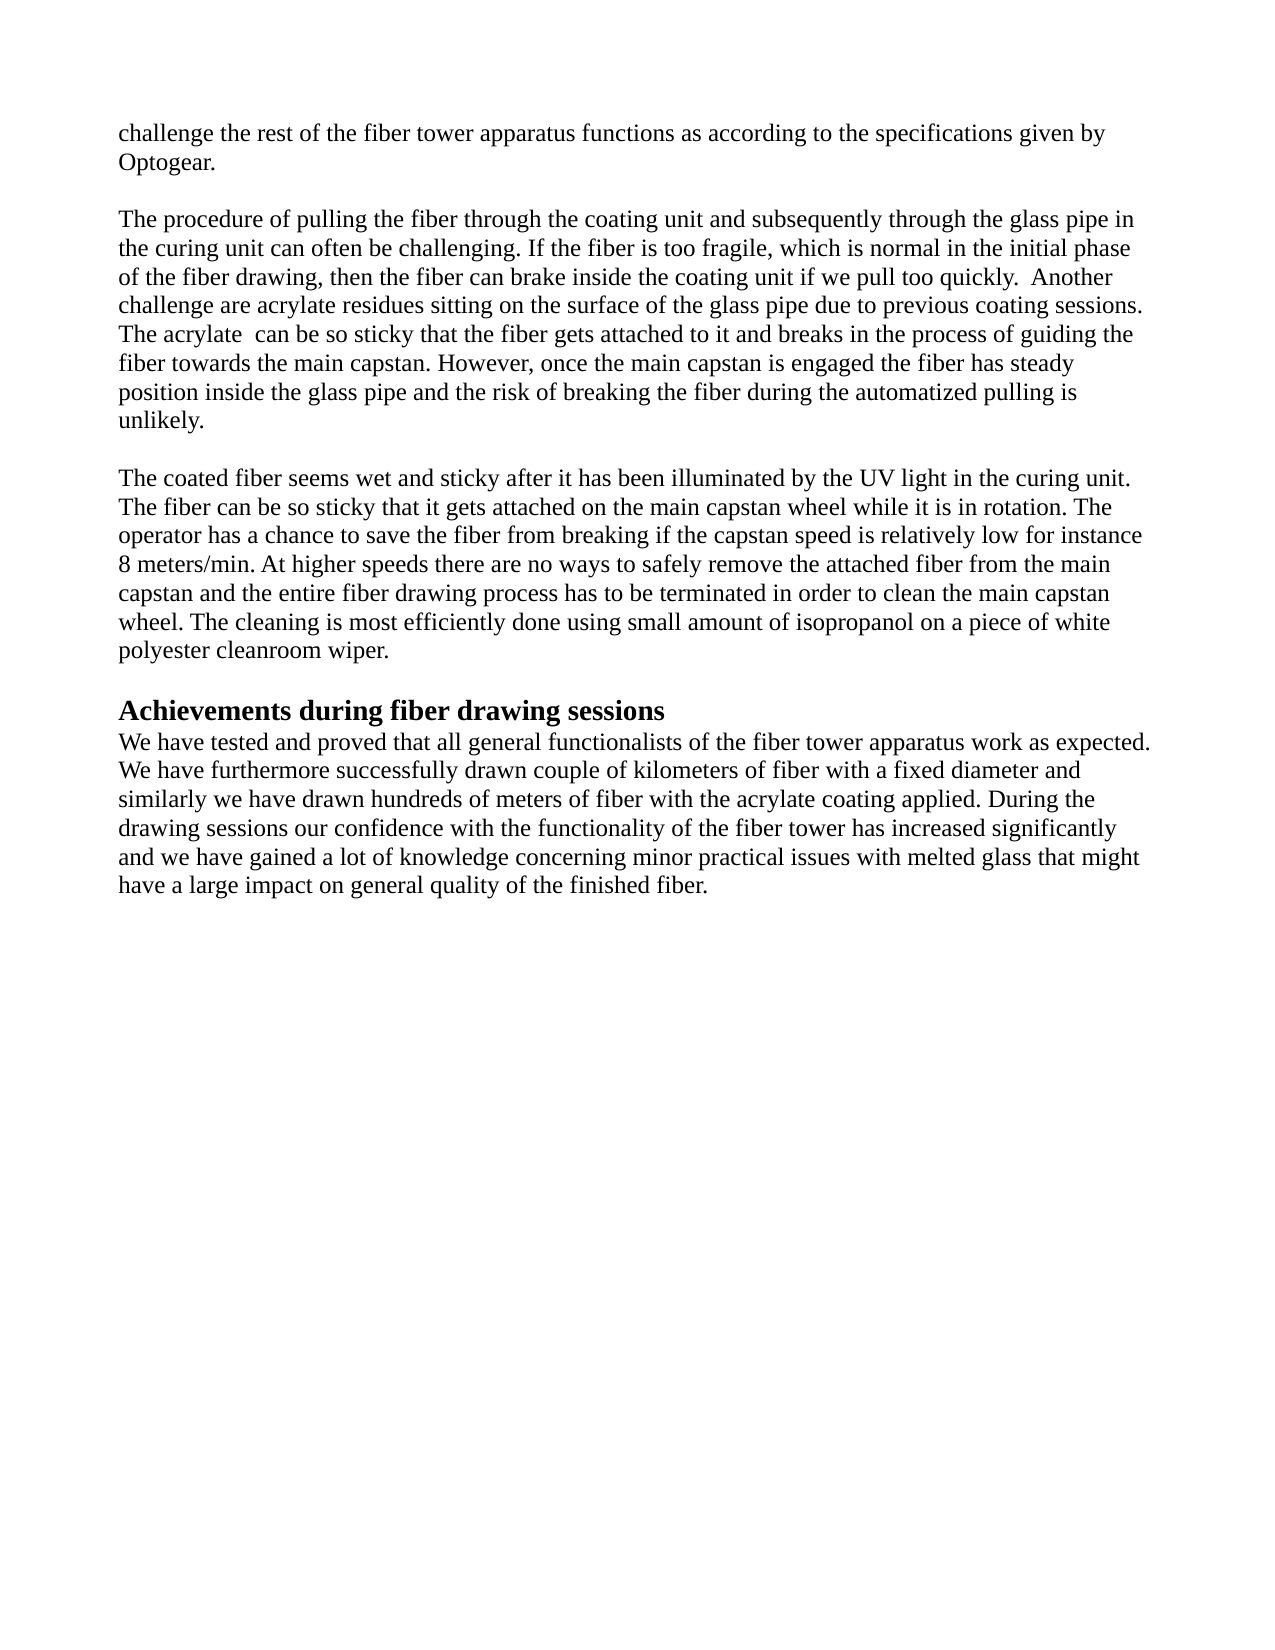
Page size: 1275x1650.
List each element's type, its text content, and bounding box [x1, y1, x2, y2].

text The procedure of pulling the fiber through the coating unit and subsequently through the glass pipe in the curing unit can often be challenging. If the fiber is too fragile, which is normal in the initial phase of the fiber drawing, then the fiber can brake inside the coating unit if we pull too quickly. Another challenge are acrylate residues sitting on the surface of the glass pipe due to previous coating sessions. The acrylate can be so sticky that the fiber gets attached to it and breaks in the process of guiding the fiber towards the main capstan. However, once the main capstan is engaged the fiber has steady position inside the glass pipe and the risk of breaking the fiber during the automatized pulling is unlikely. [118, 204, 1157, 434]
text The coated fiber seems wet and sticky after it has been illuminated by the UV light in the curing unit. The fiber can be so sticky that it gets attached on the main capstan wheel while it is in rotation. The operator has a chance to save the fiber from breaking if the capstan speed is relatively low for instance 8 meters/min. At higher speeds there are no ways to safely remove the attached fiber from the main capstan and the entire fiber drawing process has to be terminated in order to clean the main capstan wheel. The cleaning is most efficiently done using small amount of isopropanol on a piece of white polyester cleanroom wiper. [118, 463, 1157, 664]
text We have tested and proved that all general functionalists of the fiber tower apparatus work as expected. We have furthermore successfully drawn couple of kilometers of fiber with a fixed diameter and similarly we have drawn hundreds of meters of fiber with the acrylate coating applied. During the drawing sessions our confidence with the functionality of the fiber tower has increased significantly and we have gained a lot of knowledge concerning minor practical issues with melted glass that might have a large impact on general quality of the finished fiber. [118, 727, 1157, 899]
text Achievements during fiber drawing sessions [118, 693, 1157, 727]
text challenge the rest of the fiber tower apparatus functions as according to the specifications given by Optogear. [118, 118, 1157, 176]
